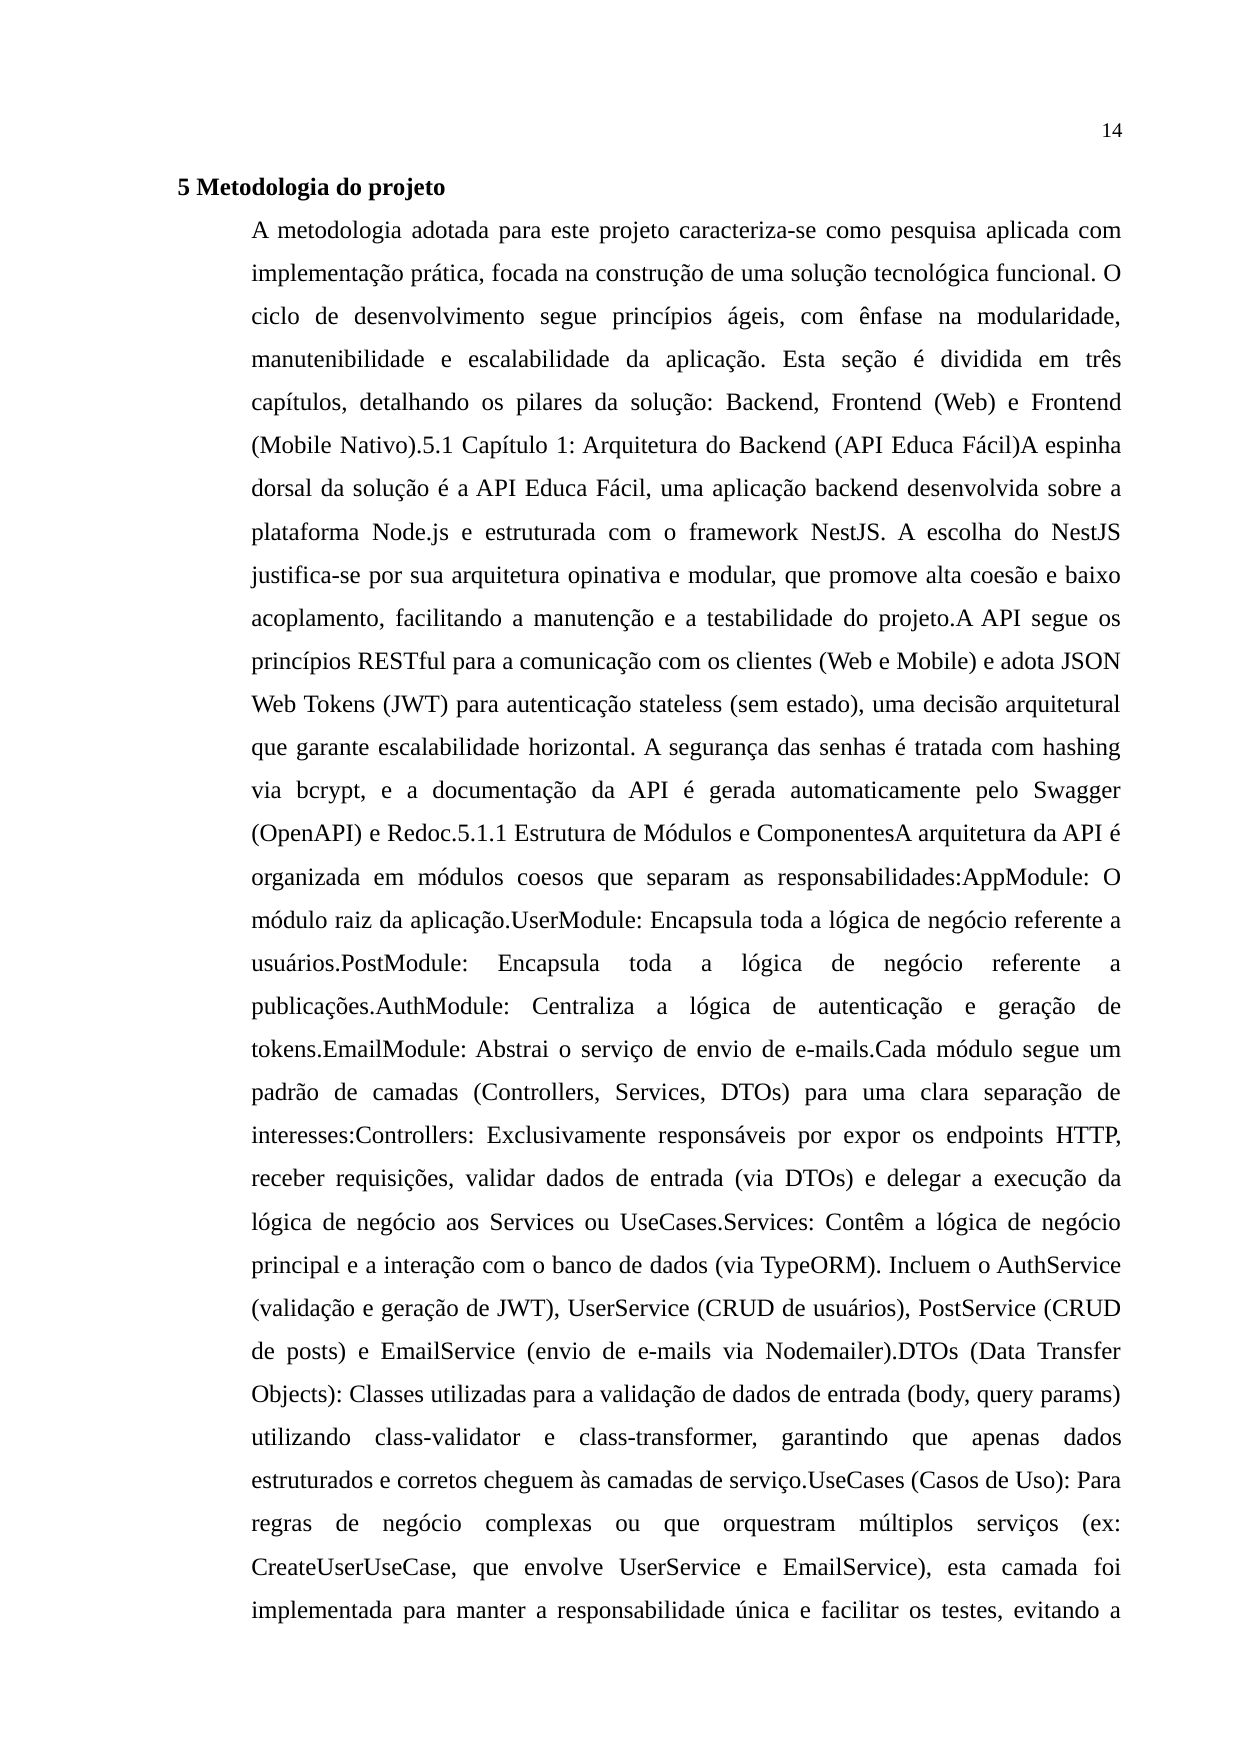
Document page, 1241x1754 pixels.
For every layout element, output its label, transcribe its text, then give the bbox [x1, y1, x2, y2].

text 5 Metodologia do projeto [177, 172, 1122, 200]
list A metodologia adotada para este projeto caracteriza-se como pesquisa aplicada com implementação prática, focada na construção de uma solução tecnológica funcional. O ciclo de desenvolvimento segue princípios ágeis, com ênfase na modularidade, manutenibilidade e escalabilidade da aplicação. Esta seção é dividida em três capítulos, detalhando os pilares da solução: Backend, Frontend (Web) e Frontend (Mobile Nativo).5.1 Capítulo 1: Arquitetura do Backend (API Educa Fácil)A espinha dorsal da solução é a API Educa Fácil, uma aplicação backend desenvolvida sobre a plataforma Node.js e estruturada com o framework NestJS. A escolha do NestJS justifica-se por sua arquitetura opinativa e modular, que promove alta coesão e baixo acoplamento, facilitando a manutenção e a testabilidade do projeto.A API segue os princípios RESTful para a comunicação com os clientes (Web e Mobile) e adota JSON Web Tokens (JWT) para autenticação stateless (sem estado), uma decisão arquitetural que garante escalabilidade horizontal. A segurança das senhas é tratada com hashing via bcrypt, e a documentação da API é gerada automaticamente pelo Swagger (OpenAPI) e Redoc.5.1.1 Estrutura de Módulos e ComponentesA arquitetura da API é organizada em módulos coesos que separam as responsabilidades:AppModule: O módulo raiz da aplicação.UserModule: Encapsula toda a lógica de negócio referente a usuários.PostModule: Encapsula toda a lógica de negócio referente a publicações.AuthModule: Centraliza a lógica de autenticação e geração de tokens.EmailModule: Abstrai o serviço de envio de e-mails.Cada módulo segue um padrão de camadas (Controllers, Services, DTOs) para uma clara separação de interesses:Controllers: Exclusivamente responsáveis por expor os endpoints HTTP, receber requisições, validar dados de entrada (via DTOs) e delegar a execução da lógica de negócio aos Services ou UseCases.Services: Contêm a lógica de negócio principal e a interação com o banco de dados (via TypeORM). Incluem o AuthService (validação e geração de JWT), UserService (CRUD de usuários), PostService (CRUD de posts) e EmailService (envio de e-mails via Nodemailer).DTOs (Data Transfer Objects): Classes utilizadas para a validação de dados de entrada (body, query params) utilizando class-validator e class-transformer, garantindo que apenas dados estruturados e corretos cheguem às camadas de serviço.UseCases (Casos de Uso): Para regras de negócio complexas ou que orquestram múltiplos serviços (ex: CreateUserUseCase, que envolve UserService e EmailService), esta camada foi implementada para manter a responsabilidade única e facilitar os testes, evitando a [222, 215, 1122, 1623]
